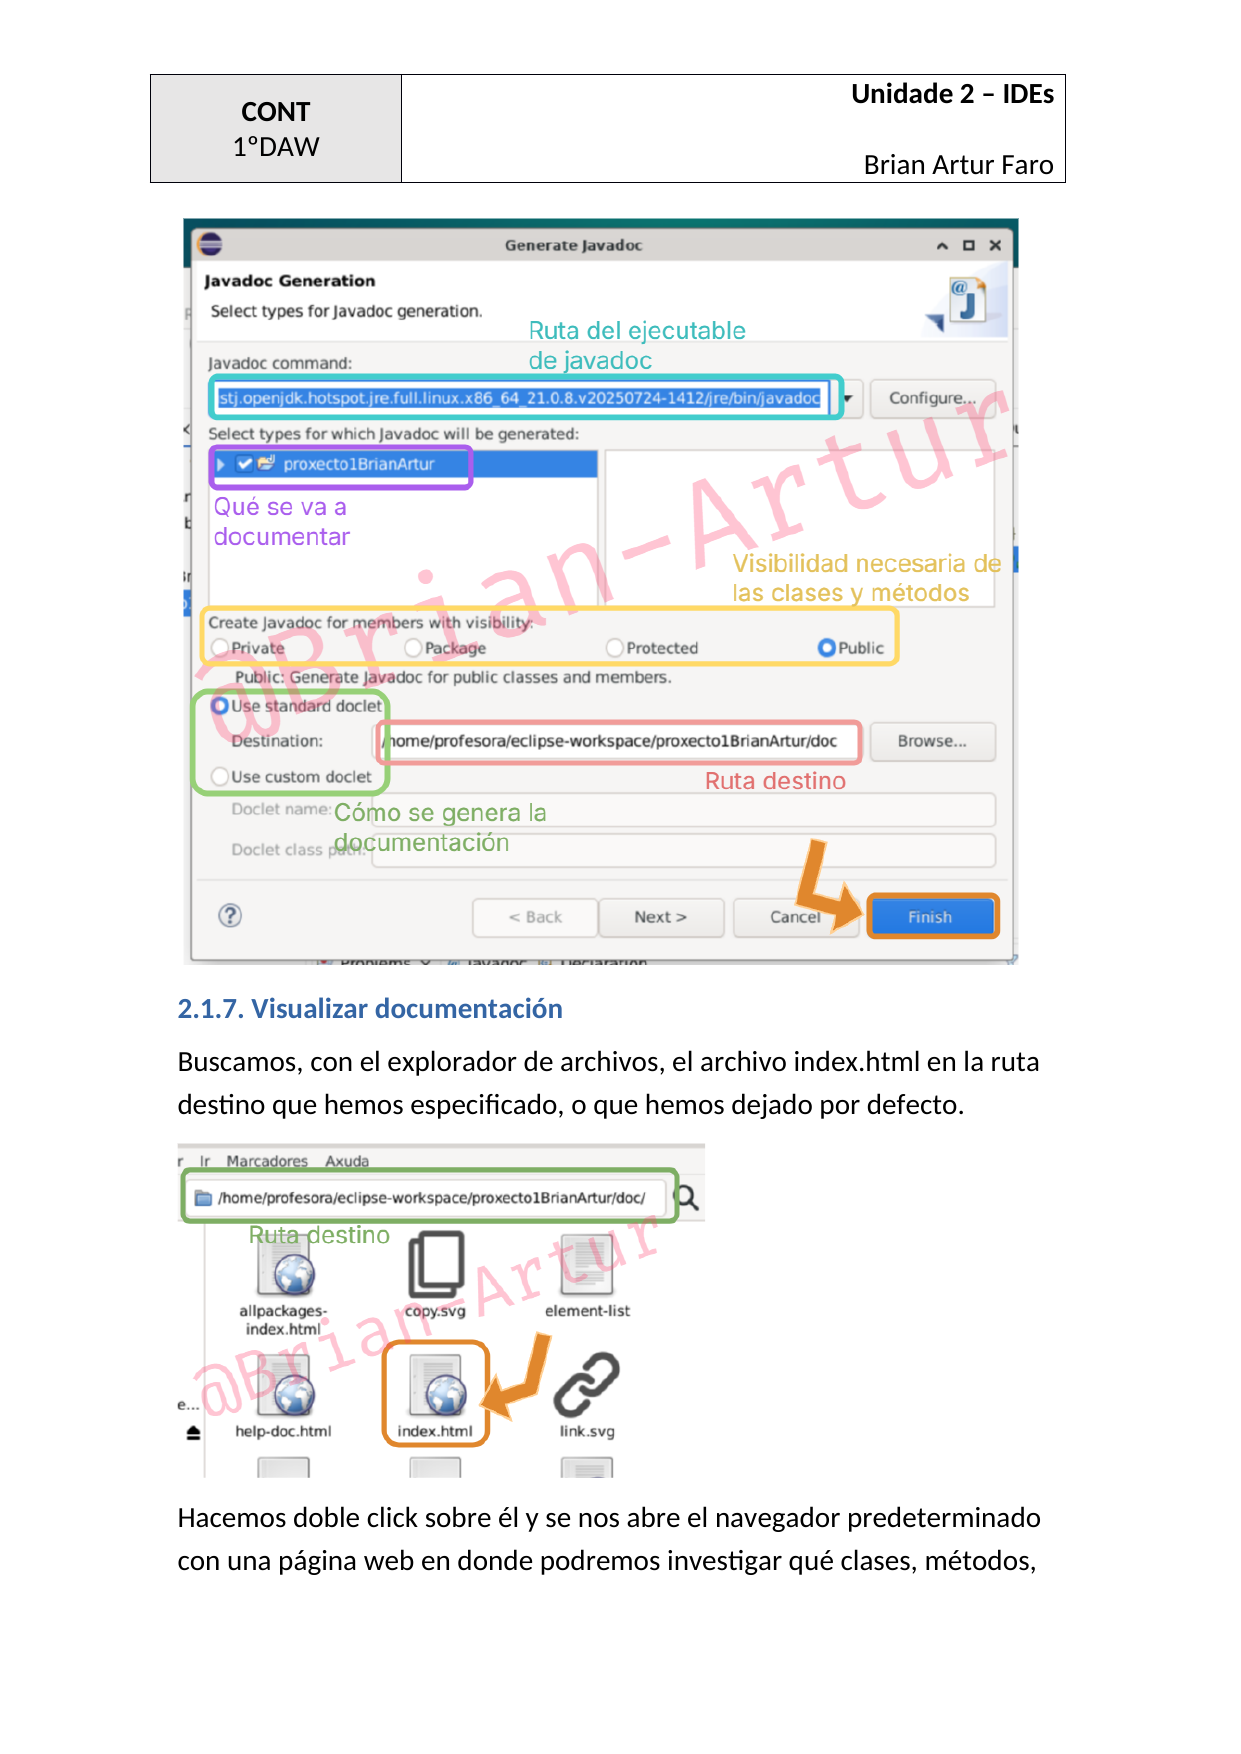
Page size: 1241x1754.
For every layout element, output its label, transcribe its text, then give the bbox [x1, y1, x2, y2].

text Hacemos doble click sobre él y se nos abre el navegador predeterminado con una página web en donde podremos investigar qué clases, métodos, [177, 1499, 1063, 1577]
text 2.1.7. Visualizar documentación [177, 990, 1063, 1026]
picture [177, 218, 1063, 965]
picture [177, 1143, 706, 1478]
text Buscamos, con el explorador de archivos, el archivo index.html en la ruta destino que hemos especificado, o que hemos dejado por defecto. [177, 1043, 1063, 1122]
